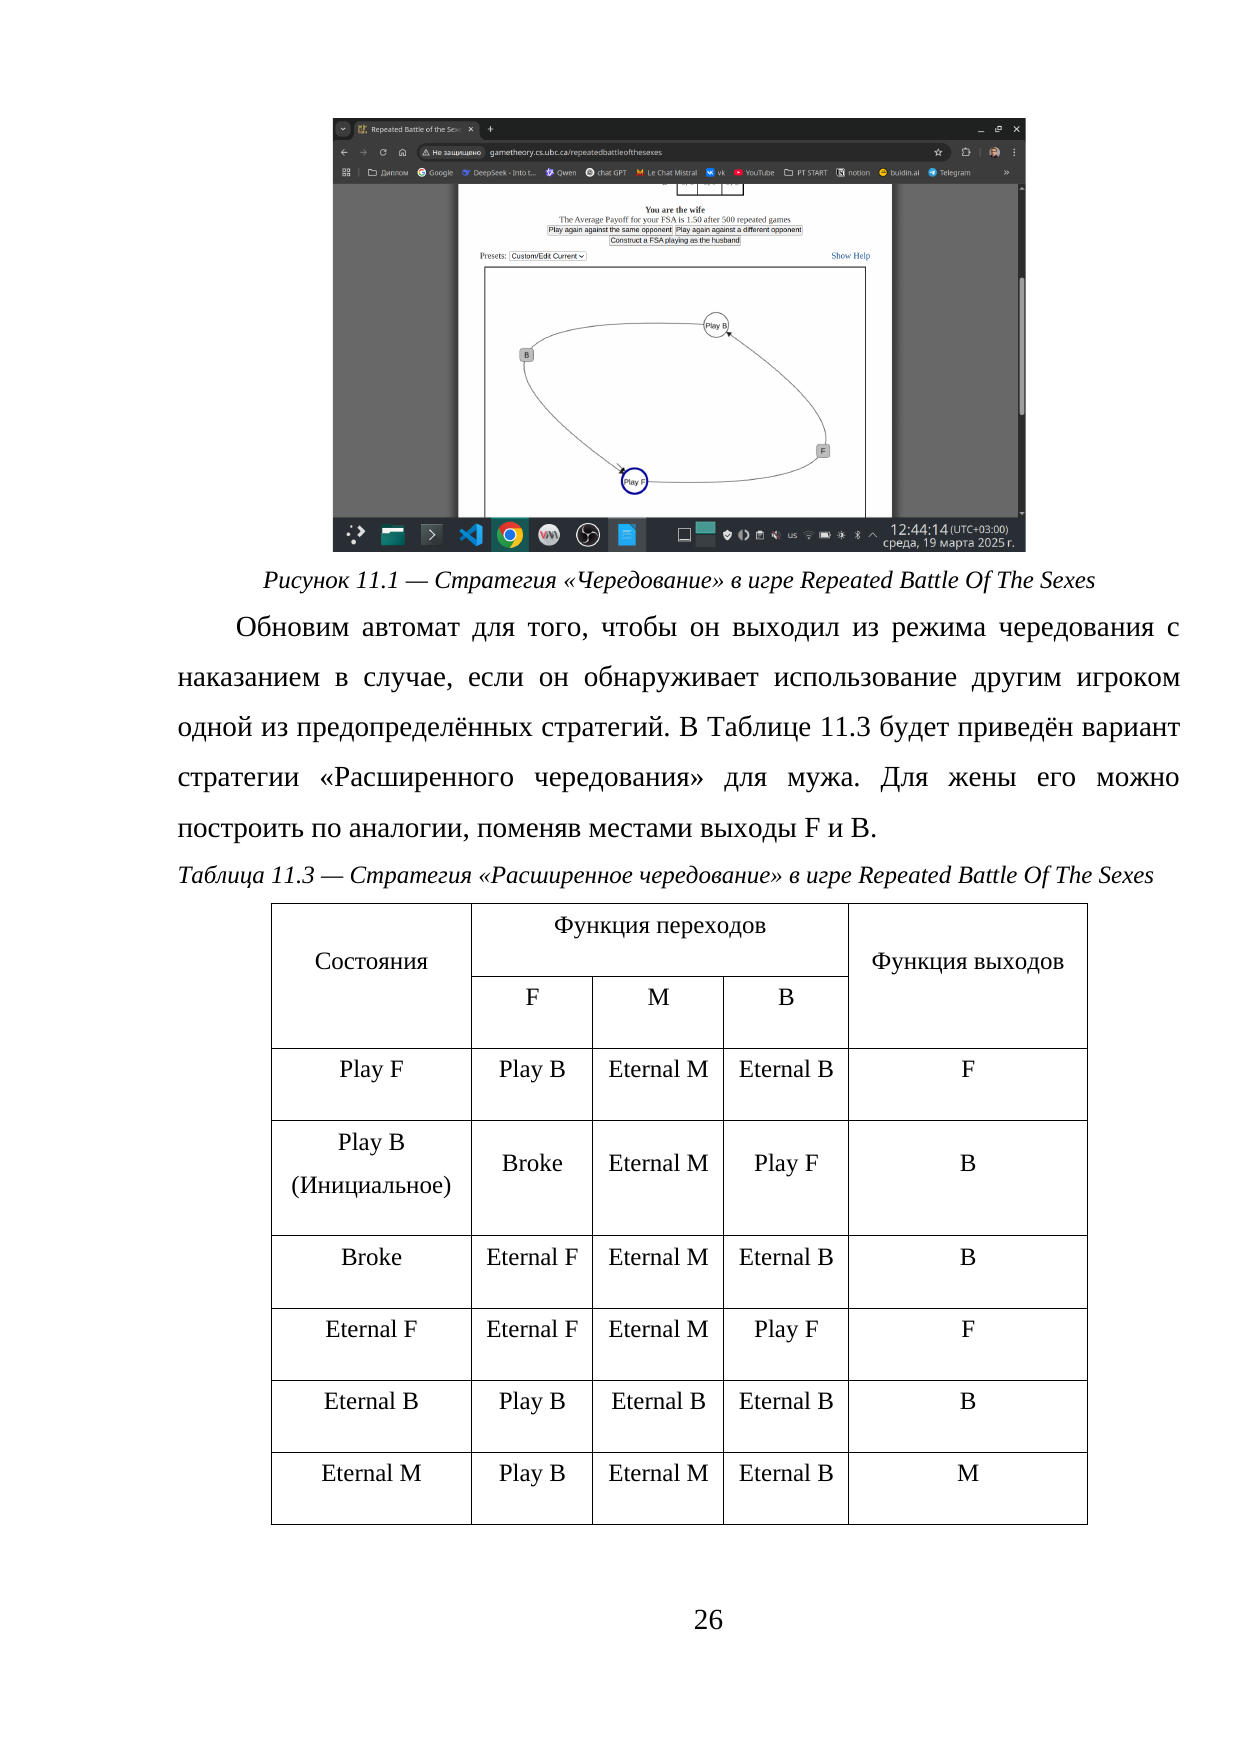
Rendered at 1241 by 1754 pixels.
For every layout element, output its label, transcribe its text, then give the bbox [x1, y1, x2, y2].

table_cell Broke [472, 1121, 592, 1235]
table_cell Eternal B [724, 1381, 848, 1452]
table_cell Eternal F [472, 1309, 592, 1379]
table_cell B [849, 1236, 1087, 1307]
table_cell Eternal B [593, 1381, 723, 1452]
table_cell Play F [724, 1309, 848, 1379]
table_cell Eternal M [593, 1309, 723, 1379]
table_cell F [849, 1309, 1087, 1379]
table_cell Play B (Инициальное) [272, 1121, 471, 1235]
table_cell Play B [472, 1049, 592, 1120]
table_cell Eternal F [272, 1309, 471, 1379]
table_cell B [849, 1381, 1087, 1452]
table_cell B [724, 977, 848, 1048]
table_header Функция выходов [849, 904, 1087, 1048]
table_header Состояния [272, 904, 471, 1048]
picture [332, 118, 1026, 552]
table_cell M [593, 977, 723, 1048]
table_cell Eternal M [593, 1236, 723, 1307]
table_cell Broke [272, 1236, 471, 1307]
table_cell Eternal B [272, 1381, 471, 1452]
table_cell Eternal B [724, 1453, 848, 1524]
text Обновим автомат для того, чтобы он выходил из режима чередования с наказанием в случае, если он обнаруживает использование другим игроком одной из предопределённых стратегий. В Таблице 11.3 будет приведён вариант стратегии «Расширенного чередования» для мужа. Для жены его можно построить по аналогии, поменяв местами выходы F и B. [177, 609, 1181, 843]
table_cell Eternal B [724, 1236, 848, 1307]
table_cell Play F [272, 1049, 471, 1120]
text Таблица 11.3 — Стратегия «Расширенное чередование» в игре Repeated Battle Of The Sexes [177, 860, 1181, 889]
table_cell Eternal M [593, 1453, 723, 1524]
table_header Функция переходов [472, 904, 848, 976]
table_cell Play B [472, 1453, 592, 1524]
table_cell Eternal M [593, 1049, 723, 1120]
table_cell Play B [472, 1381, 592, 1452]
table_cell Eternal F [472, 1236, 592, 1307]
table_cell Play F [724, 1121, 848, 1235]
table_cell Eternal M [593, 1121, 723, 1235]
table_cell F [849, 1049, 1087, 1120]
text Рисунок 11.1 — Стратегия «Чередование» в игре Repeated Battle Of The Sexes [177, 118, 1181, 594]
table_cell Eternal B [724, 1049, 848, 1120]
table_cell M [849, 1453, 1087, 1524]
table_cell B [849, 1121, 1087, 1235]
table_cell F [472, 977, 592, 1048]
table_cell Eternal M [272, 1453, 471, 1524]
